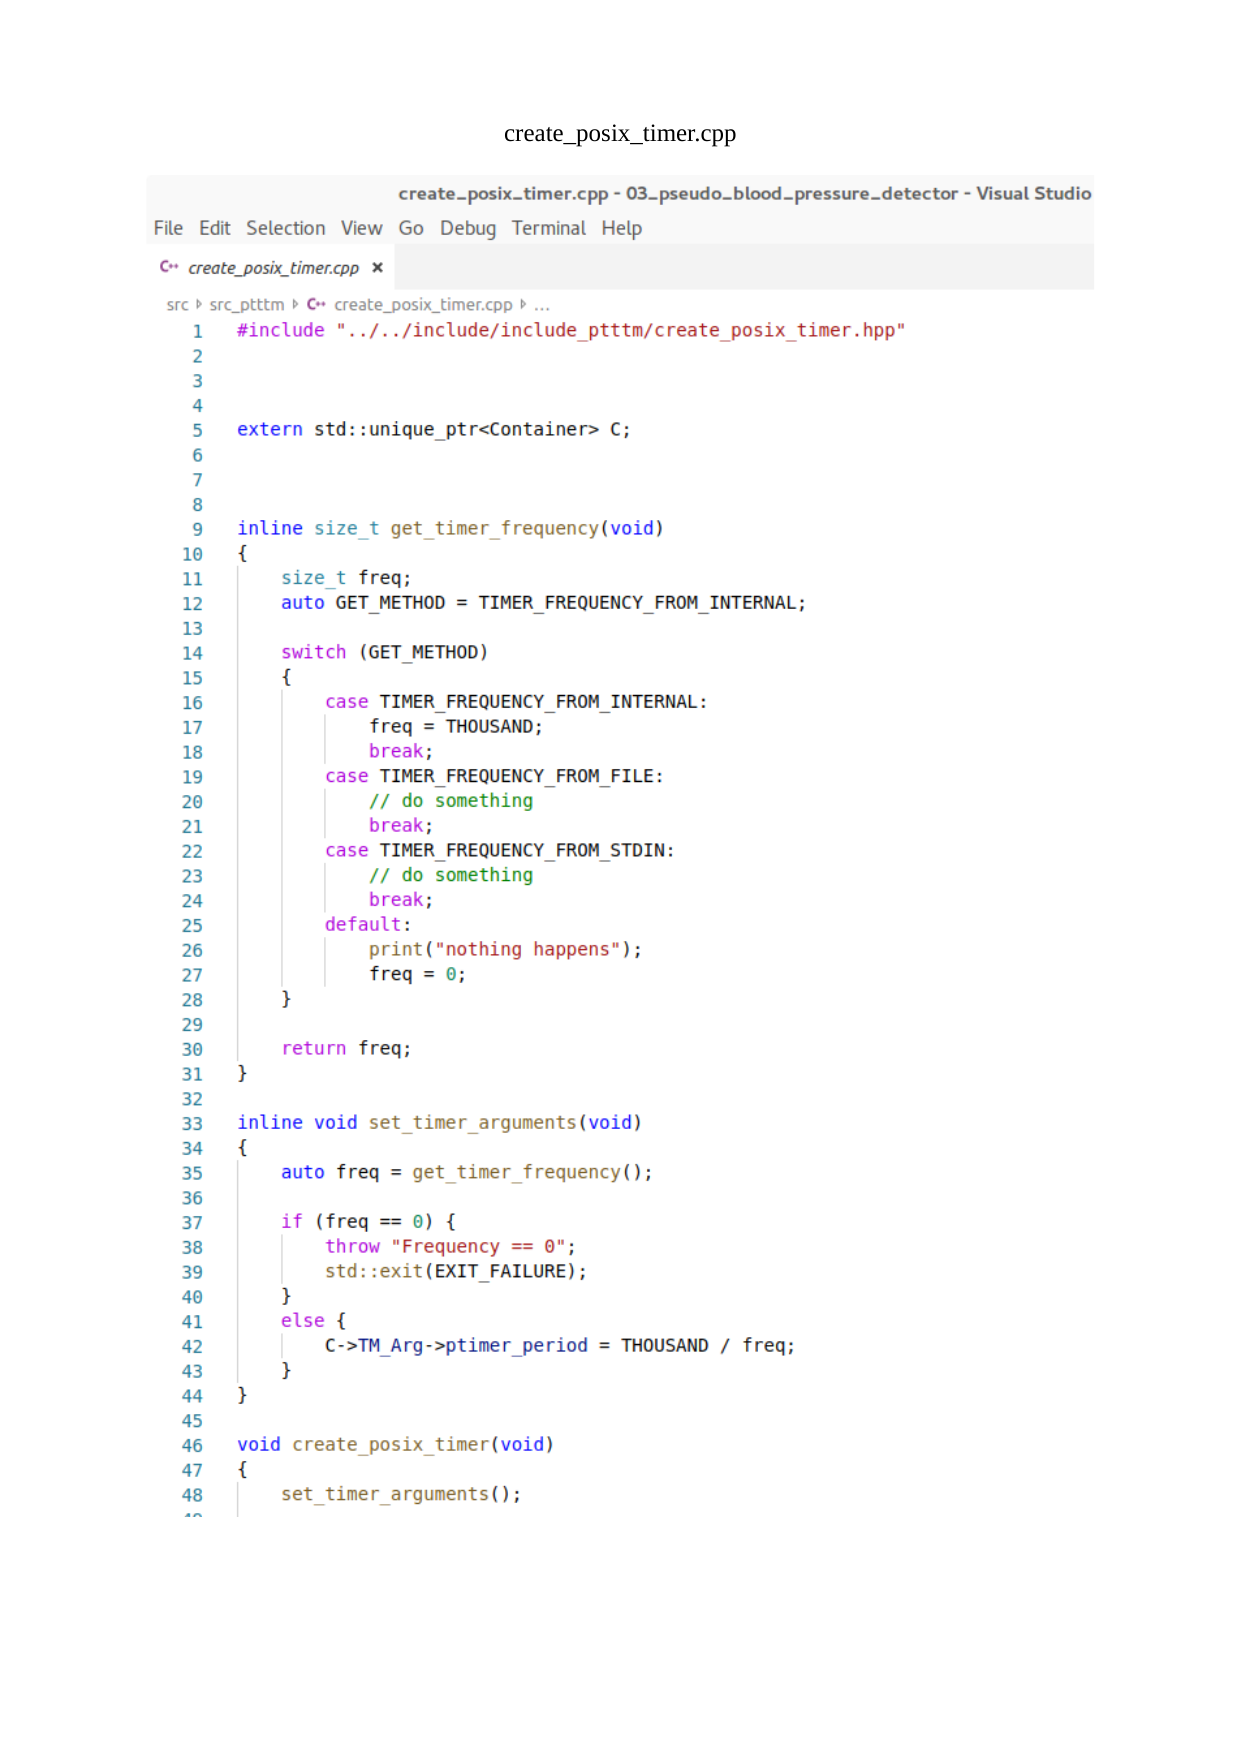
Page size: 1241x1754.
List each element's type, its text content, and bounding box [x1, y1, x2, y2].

picture [146, 175, 1095, 1517]
text create_posix_timer.cpp [118, 118, 1122, 147]
